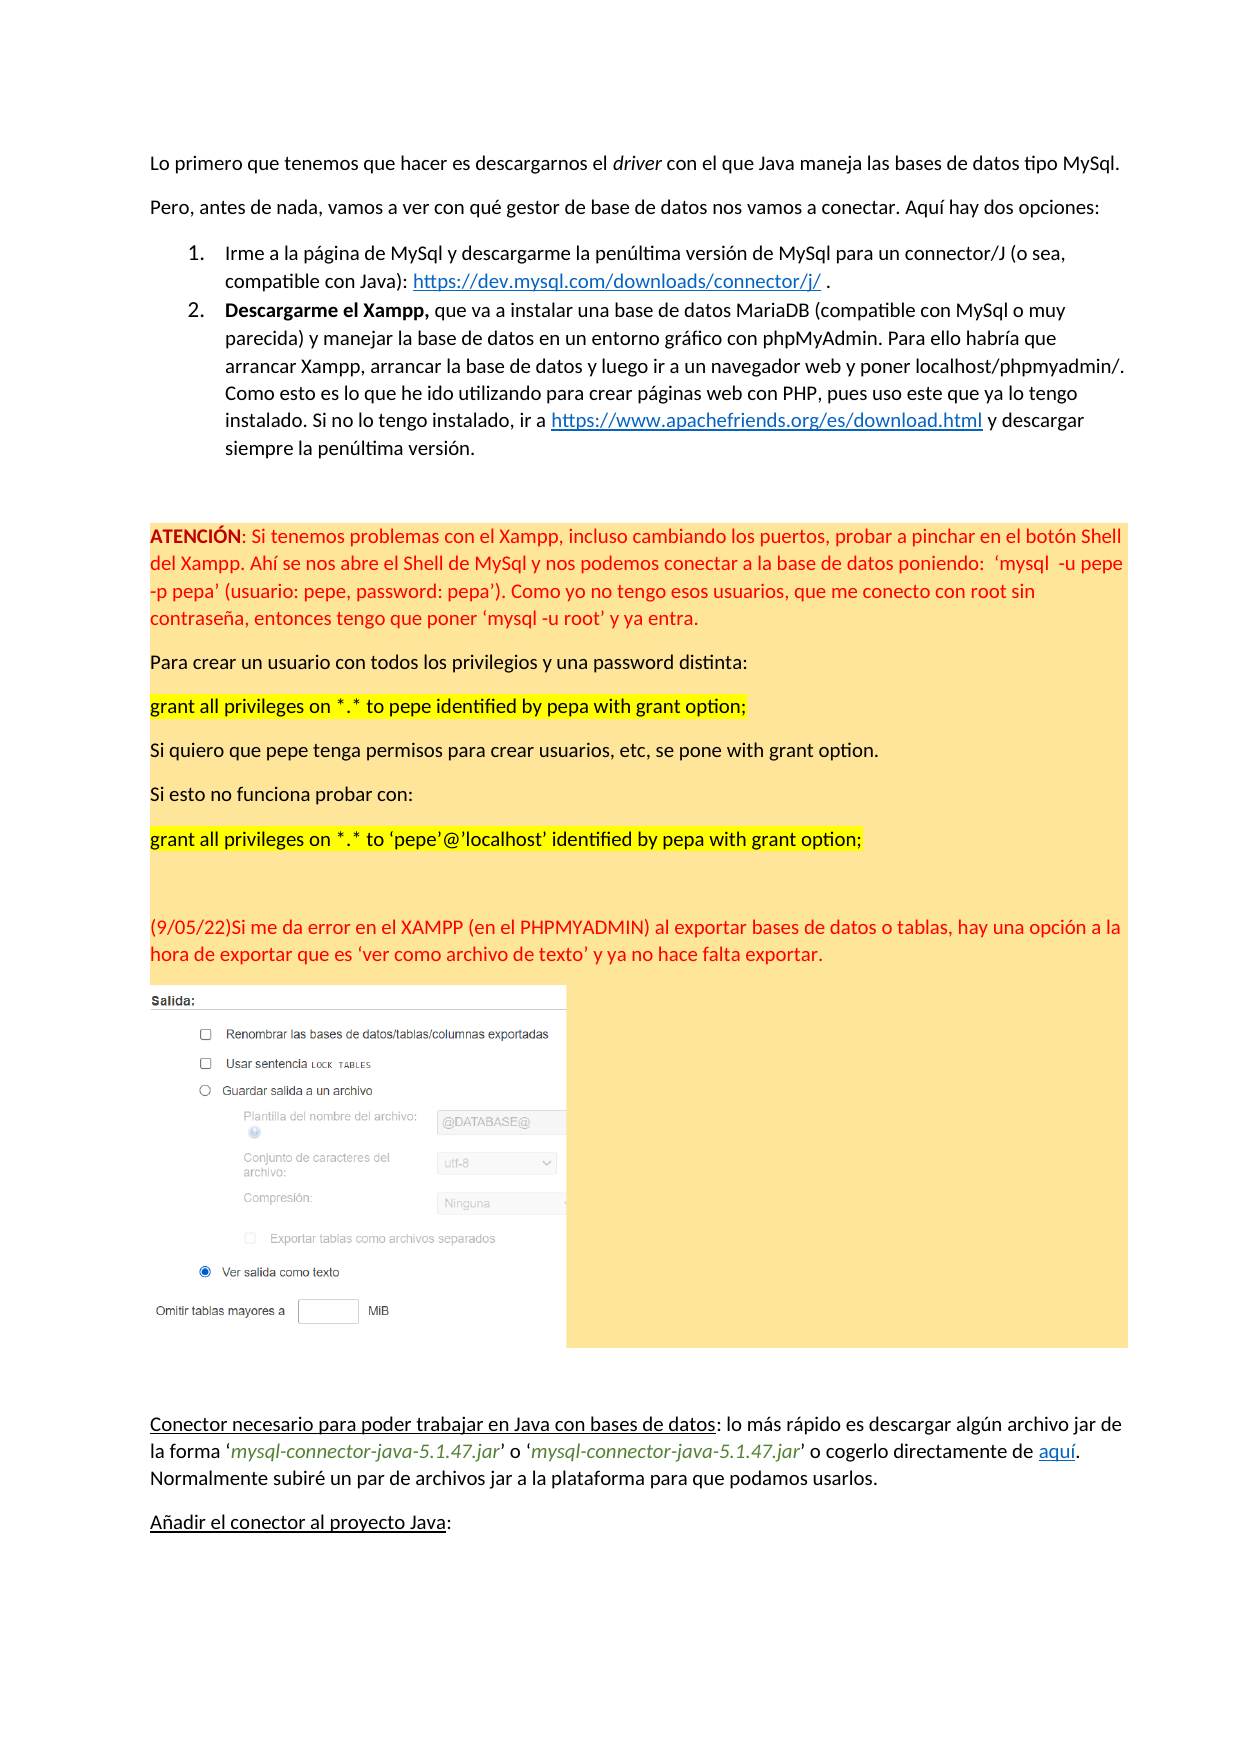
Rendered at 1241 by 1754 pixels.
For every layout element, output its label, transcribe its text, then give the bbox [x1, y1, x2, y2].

text grant all privileges on *.* to pepe identified by pepa with grant option; [150, 693, 1128, 719]
list Descargarme el Xampp, que va a instalar una base de datos MariaDB (compatible con MySql o muy parecida) y manejar la base de datos en un entorno gráfico con phpMyAdmin. Para ello habría que arrancar Xampp, arrancar la base de datos y luego ir a un navegador web y poner localhost/phpmyadmin/. Como esto es lo que he ido utilizando para crear páginas web con PHP, pues uso este que ya lo tengo instalado. Si no lo tengo instalado, ir a https://www.apachefriends.org/es/download.html y descargar siempre la penúltima versión. [187, 296, 1128, 461]
text Lo primero que tenemos que hacer es descargarnos el driver con el que Java maneja las bases de datos tipo MySql. [150, 150, 1128, 175]
text ATENCIÓN: Si tenemos problemas con el Xampp, incluso cambiando los puertos, probar a pinchar en el botón Shell del Xampp. Ahí se nos abre el Shell de MySql y nos podemos conectar a la base de datos poniendo: ‘mysql -u pepe -p pepa’ (usuario: pepe, password: pepa’). Como yo no tengo esos usuarios, que me conecto con root sin contraseña, entonces tengo que poner ‘mysql -u root’ y ya entra. [150, 523, 1128, 631]
text Si esto no funciona probar con: [150, 782, 1128, 807]
text Para crear un usuario con todos los privilegios y una password distinta: [150, 649, 1128, 675]
text Añadir el conector al proyecto Java: [150, 1509, 1128, 1535]
text (9/05/22)Si me da error en el XAMPP (en el PHPMYADMIN) al exportar bases de datos o tablas, hay una opción a la hora de exportar que es ‘ver como archivo de texto’ y ya no hace falta exportar. [150, 914, 1128, 967]
text Si quiero que pepe tenga permisos para crear usuarios, etc, se pone with grant option. [150, 738, 1128, 763]
text Pero, antes de nada, vamos a ver con qué gestor de base de datos nos vamos a conectar. Aquí hay dos opciones: [150, 194, 1128, 219]
picture [150, 985, 567, 1348]
list Irme a la página de MySql y descargarme la penúltima versión de MySql para un connector/J (o sea, compatible con Java): https://dev.mysql.com/downloads/connector/j/ . [187, 238, 1128, 293]
text Conector necesario para poder trabajar en Java con bases de datos: lo más rápido es descargar algún archivo jar de la forma ‘mysql-connector-java-5.1.47.jar’ o ‘mysql-connector-java-5.1.47.jar’ o cogerlo directamente de aquí. Normalmente subiré un par de archivos jar a la plataforma para que podamos usarlos. [150, 1411, 1128, 1491]
text grant all privileges on *.* to ‘pepe’@’localhost’ identified by pepa with grant option; [150, 826, 1128, 851]
